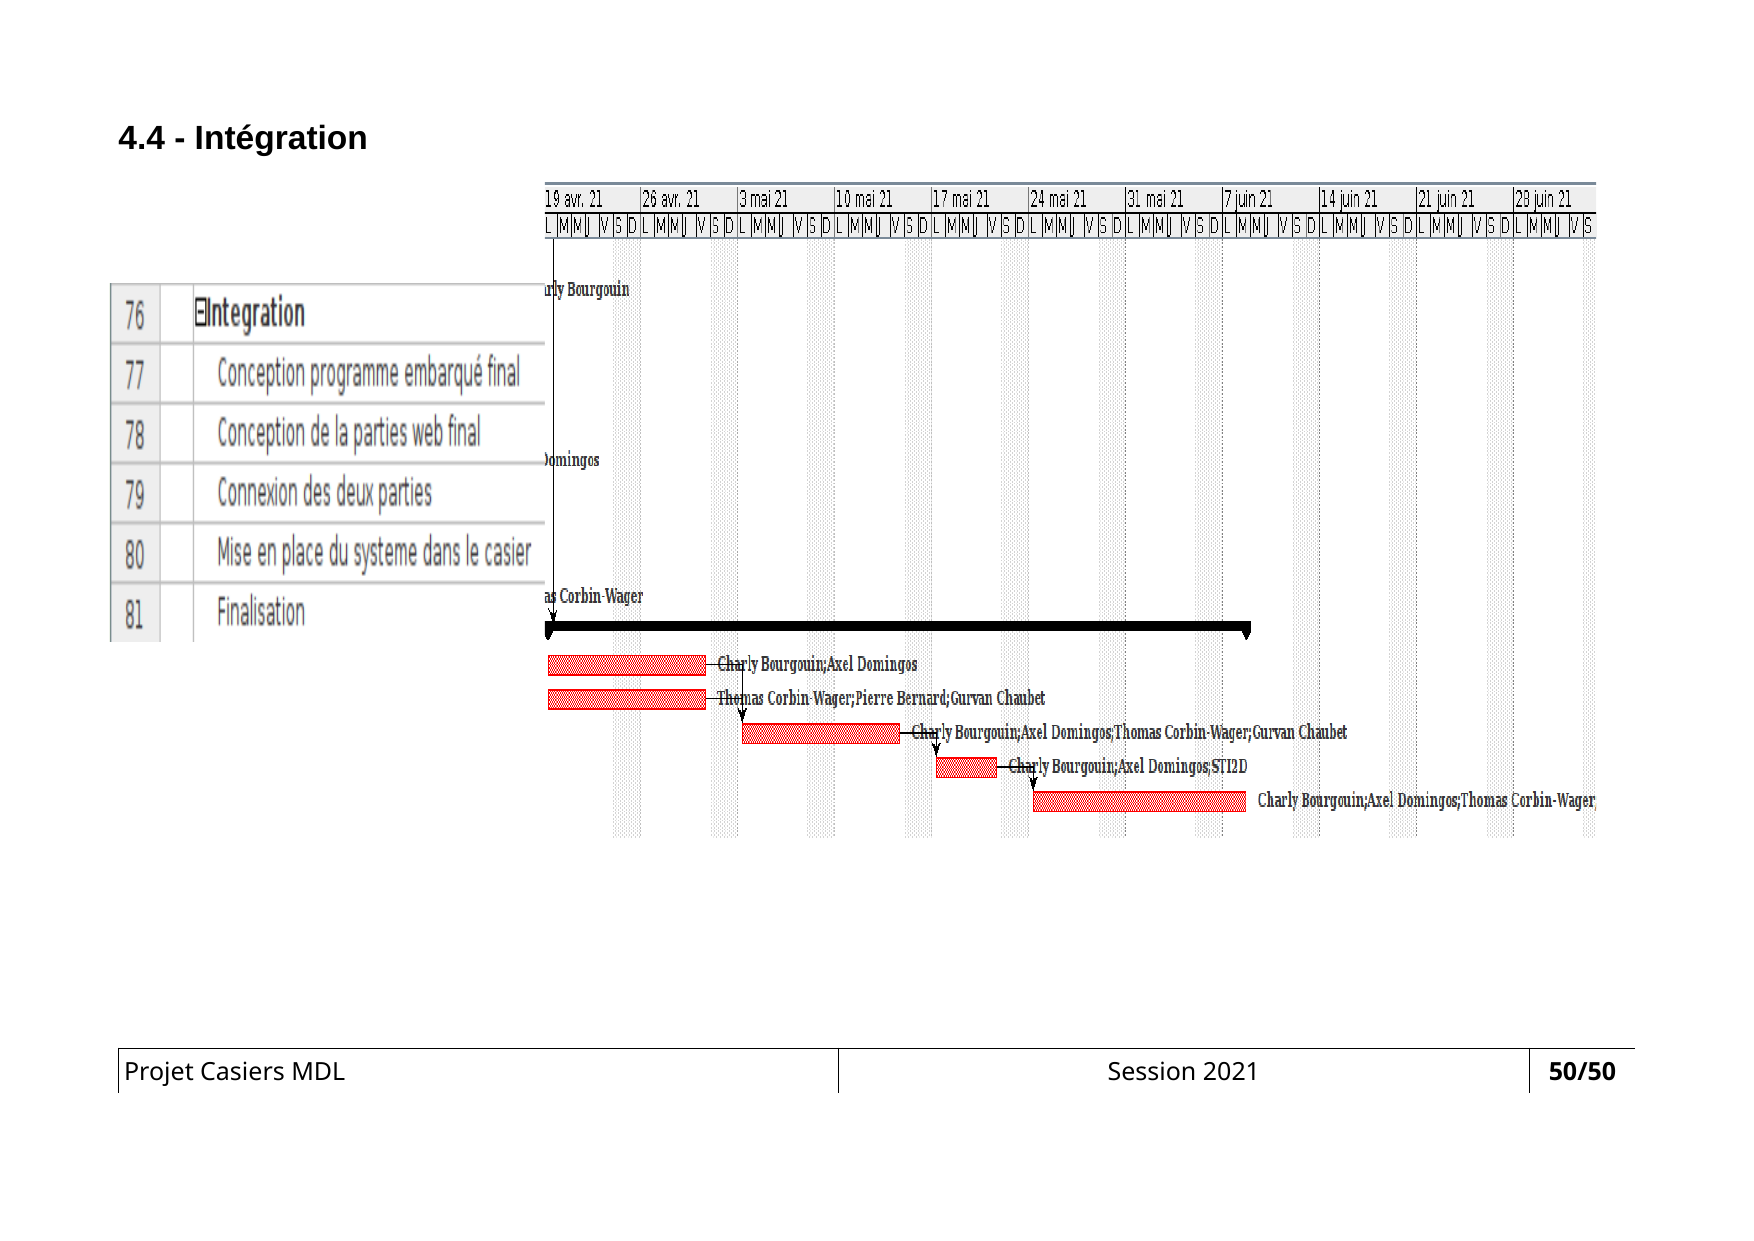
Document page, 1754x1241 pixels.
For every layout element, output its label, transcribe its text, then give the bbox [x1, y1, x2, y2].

subtitle 4.4 - Intégration [118, 118, 1636, 157]
picture [109, 182, 1597, 838]
